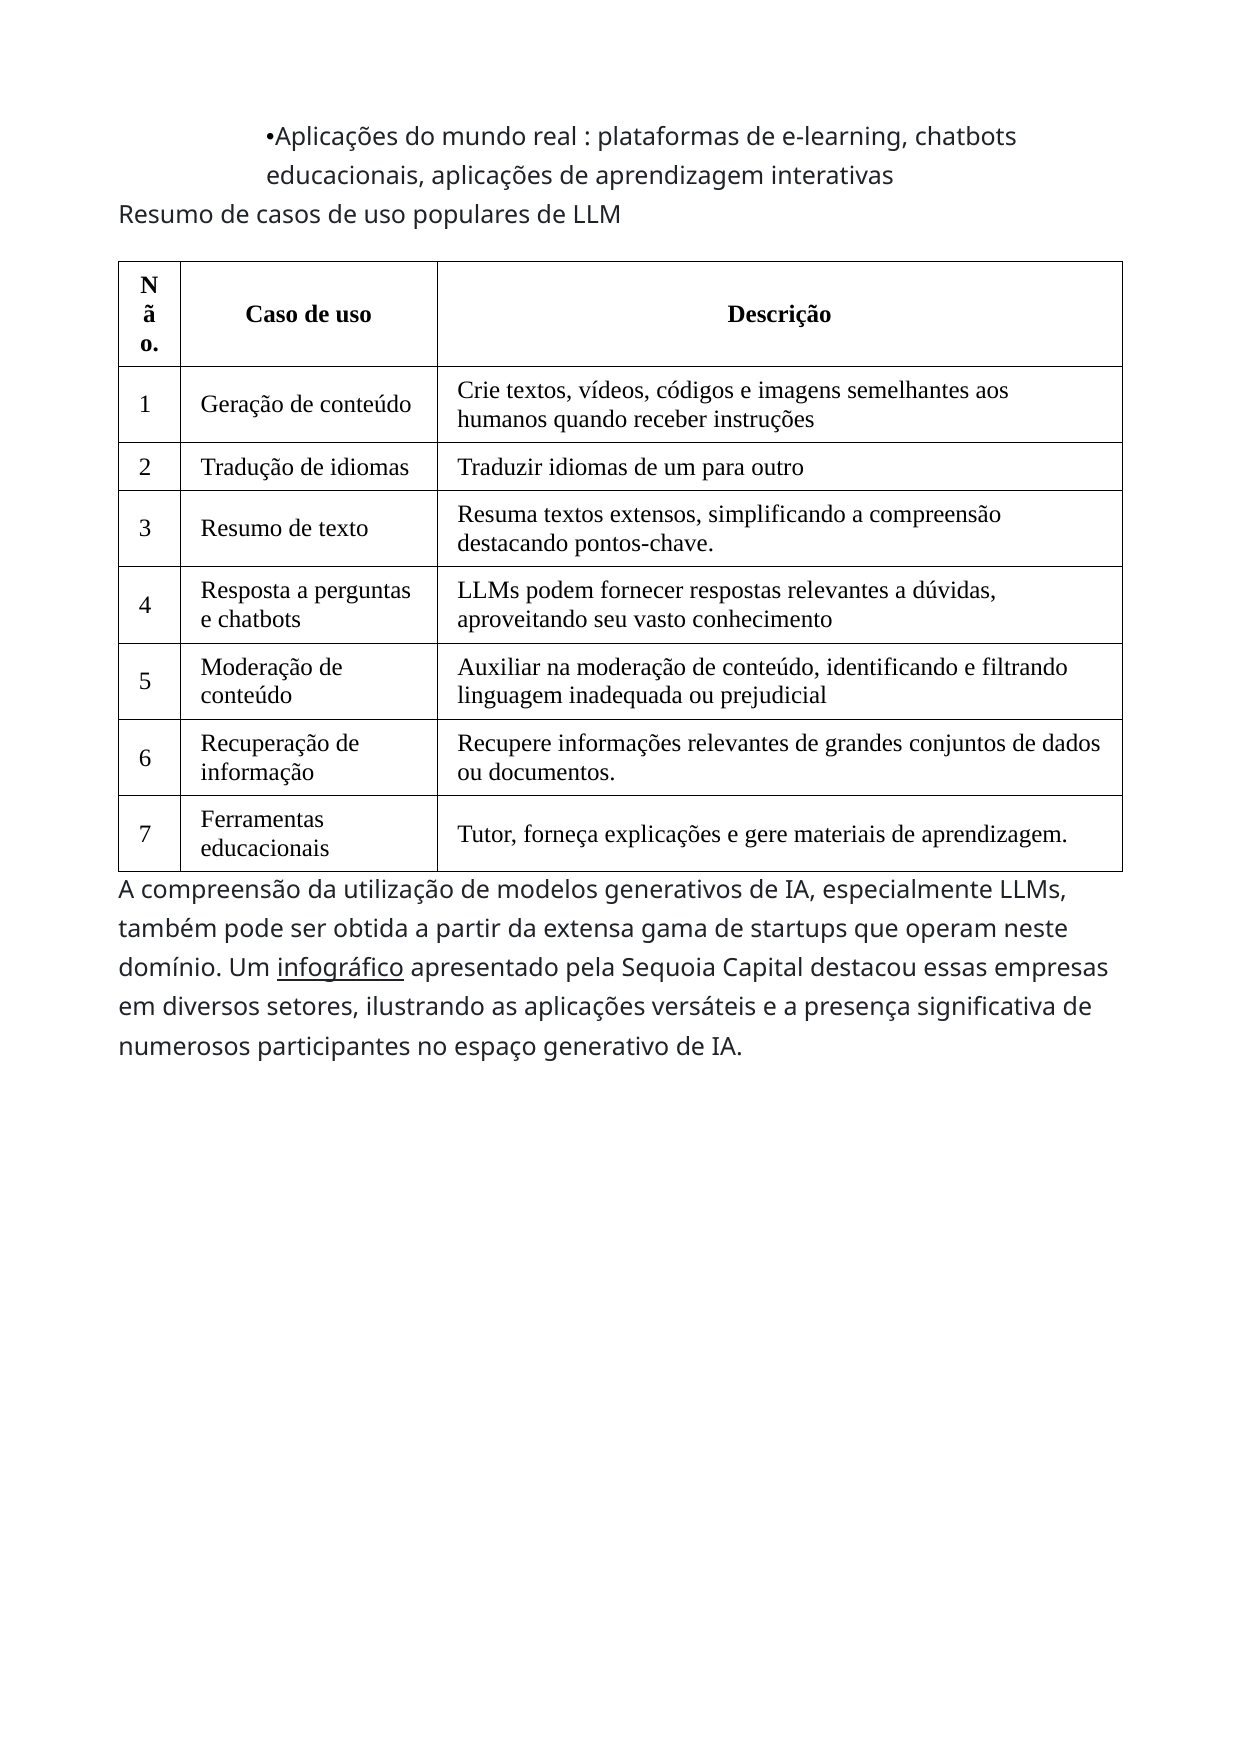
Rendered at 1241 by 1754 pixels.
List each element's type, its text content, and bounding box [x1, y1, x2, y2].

text A compreensão da utilização de modelos generativos de IA, especialmente LLMs, também pode ser obtida a partir da extensa gama de startups que operam neste domínio. Um infográfico apresentado pela Sequoia Capital destacou essas empresas em diversos setores, ilustrando as aplicações versáteis e a presença significativa de numerosos participantes no espaço generativo de IA. [118, 872, 1122, 1062]
table_cell 7 [119, 796, 180, 871]
table_header Descrição [438, 262, 1122, 366]
table_cell Tutor, forneça explicações e gere materiais de aprendizagem. [438, 796, 1122, 871]
table_cell 1 [119, 367, 180, 442]
table_cell Crie textos, vídeos, códigos e imagens semelhantes aos humanos quando receber instruções [438, 367, 1122, 442]
table_cell 4 [119, 567, 180, 642]
table_cell Resuma textos extensos, simplificando a compreensão destacando pontos-chave. [438, 491, 1122, 566]
table_cell Recuperação de informação [181, 720, 437, 795]
table_header Não. [119, 262, 180, 366]
table_cell Traduzir idiomas de um para outro [438, 443, 1122, 490]
table_cell Recupere informações relevantes de grandes conjuntos de dados ou documentos. [438, 720, 1122, 795]
table_cell Tradução de idiomas [181, 443, 437, 490]
list Aplicações do mundo real : plataformas de e-learning, chatbots educacionais, aplicações de aprendizagem interativas [118, 118, 1122, 191]
table_cell LLMs podem fornecer respostas relevantes a dúvidas, aproveitando seu vasto conhecimento [438, 567, 1122, 642]
table_cell 2 [119, 443, 180, 490]
table_cell Resposta a perguntas e chatbots [181, 567, 437, 642]
table_cell 5 [119, 644, 180, 719]
table_cell Ferramentas educacionais [181, 796, 437, 871]
table_cell 6 [119, 720, 180, 795]
table_header Caso de uso [181, 262, 437, 366]
text Resumo de casos de uso populares de LLM [118, 196, 1122, 231]
table_cell 3 [119, 491, 180, 566]
table_cell Geração de conteúdo [181, 367, 437, 442]
table_cell Resumo de texto [181, 491, 437, 566]
table_cell Moderação de conteúdo [181, 644, 437, 719]
table_cell Auxiliar na moderação de conteúdo, identificando e filtrando linguagem inadequada ou prejudicial [438, 644, 1122, 719]
